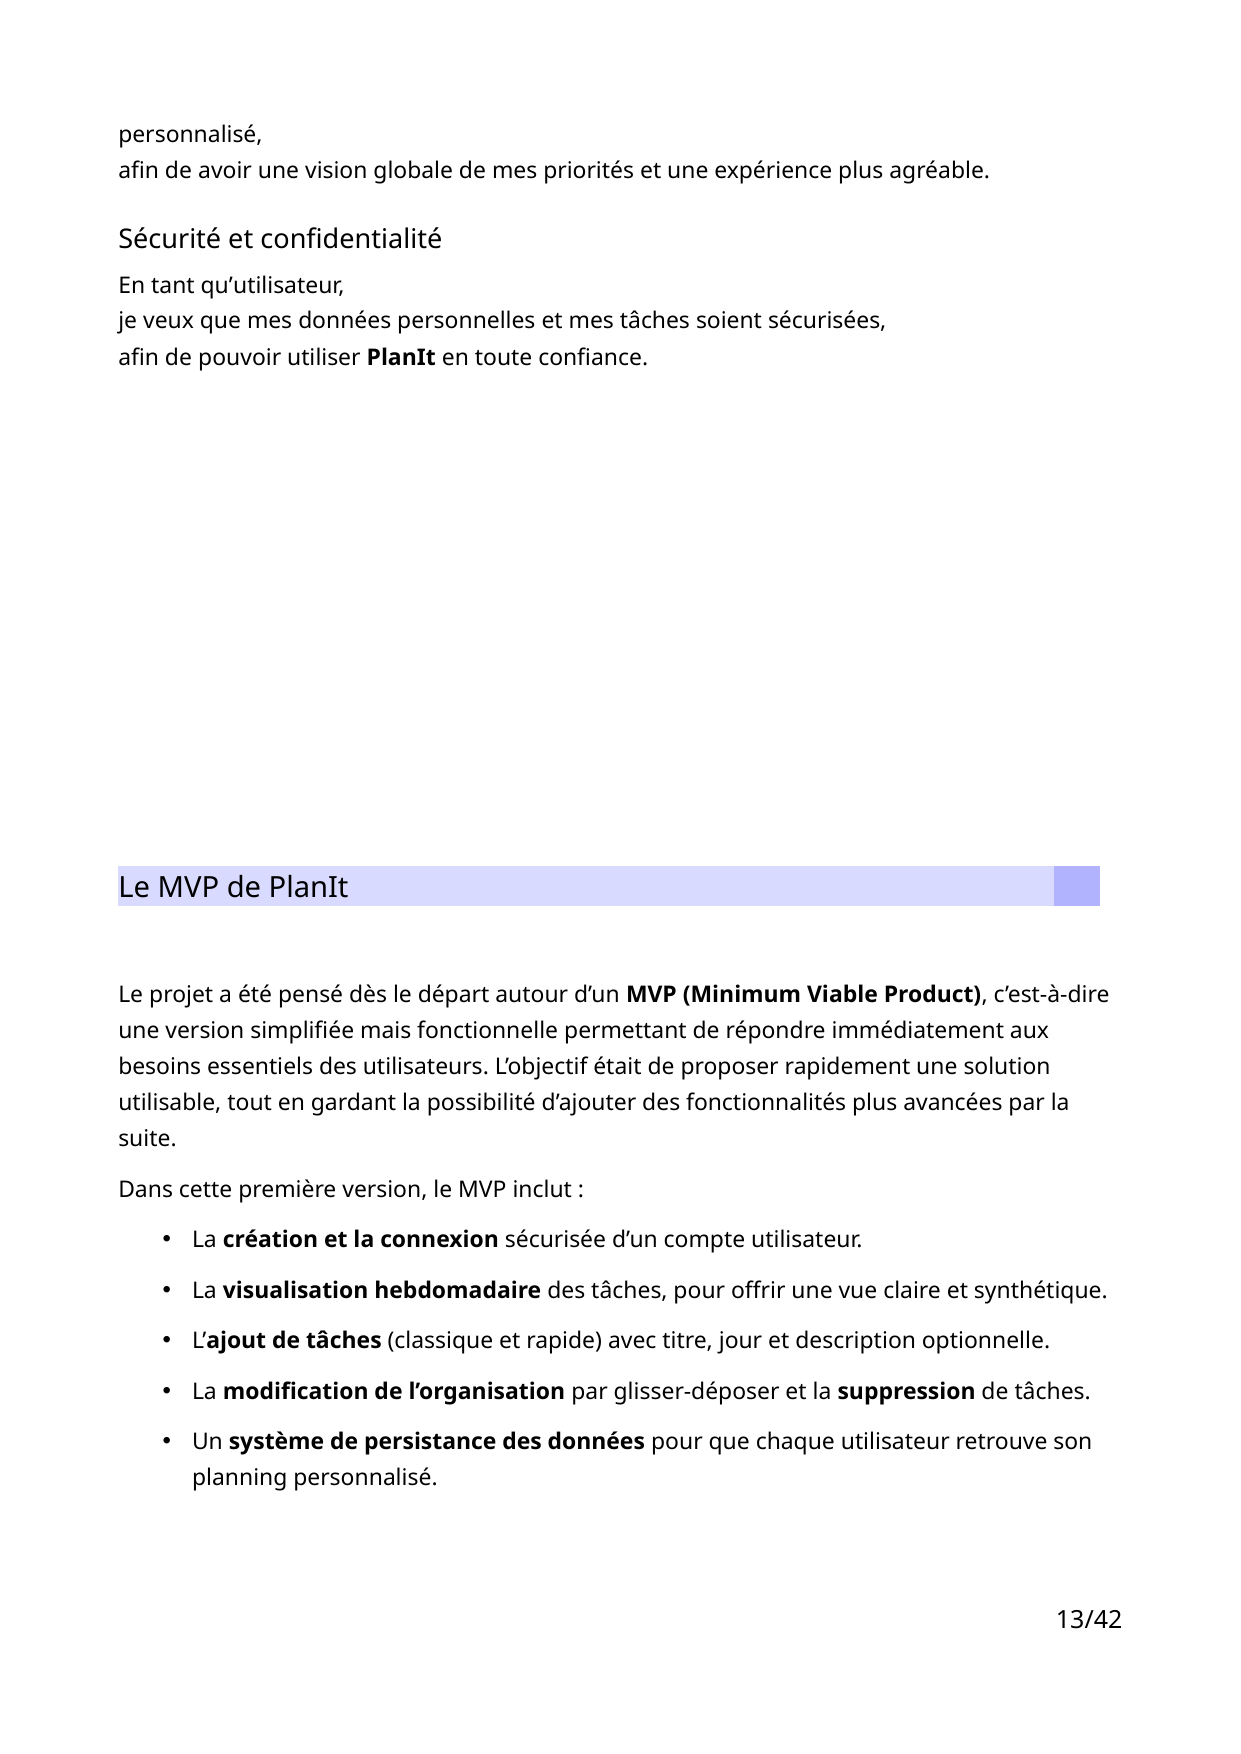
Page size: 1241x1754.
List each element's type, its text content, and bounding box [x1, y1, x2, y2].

list La modification de l’organisation par glisser-déposer et la suppression de tâches. [162, 1375, 1122, 1406]
subtitle Le MVP de PlanIt [118, 866, 1122, 906]
subtitle Sécurité et confidentialité [118, 219, 1122, 256]
list L’ajout de tâches (classique et rapide) avec titre, jour et description optionnelle. [162, 1324, 1122, 1355]
list La visualisation hebdomadaire des tâches, pour offrir une vue claire et synthétique. [162, 1274, 1122, 1305]
text En tant qu’utilisateur, je veux que mes données personnelles et mes tâches soient sécurisées, afin de pouvoir utiliser PlanIt en toute confiance. [118, 268, 1122, 372]
list Un système de persistance des données pour que chaque utilisateur retrouve son planning personnalisé. [162, 1425, 1122, 1492]
text personnalisé, afin de avoir une vision globale de mes priorités et une expérience plus agréable. [118, 118, 1122, 185]
text Dans cette première version, le MVP inclut : [118, 1173, 1122, 1204]
text Le projet a été pensé dès le départ autour d’un MVP (Minimum Viable Product), c’est-à-dire une version simplifiée mais fonctionnelle permettant de répondre immédiatement aux besoins essentiels des utilisateurs. L’objectif était de proposer rapidement une solution utilisable, tout en gardant la possibilité d’ajouter des fonctionnalités plus avancées par la suite. [118, 978, 1122, 1153]
list La création et la connexion sécurisée d’un compte utilisateur. [162, 1223, 1122, 1254]
